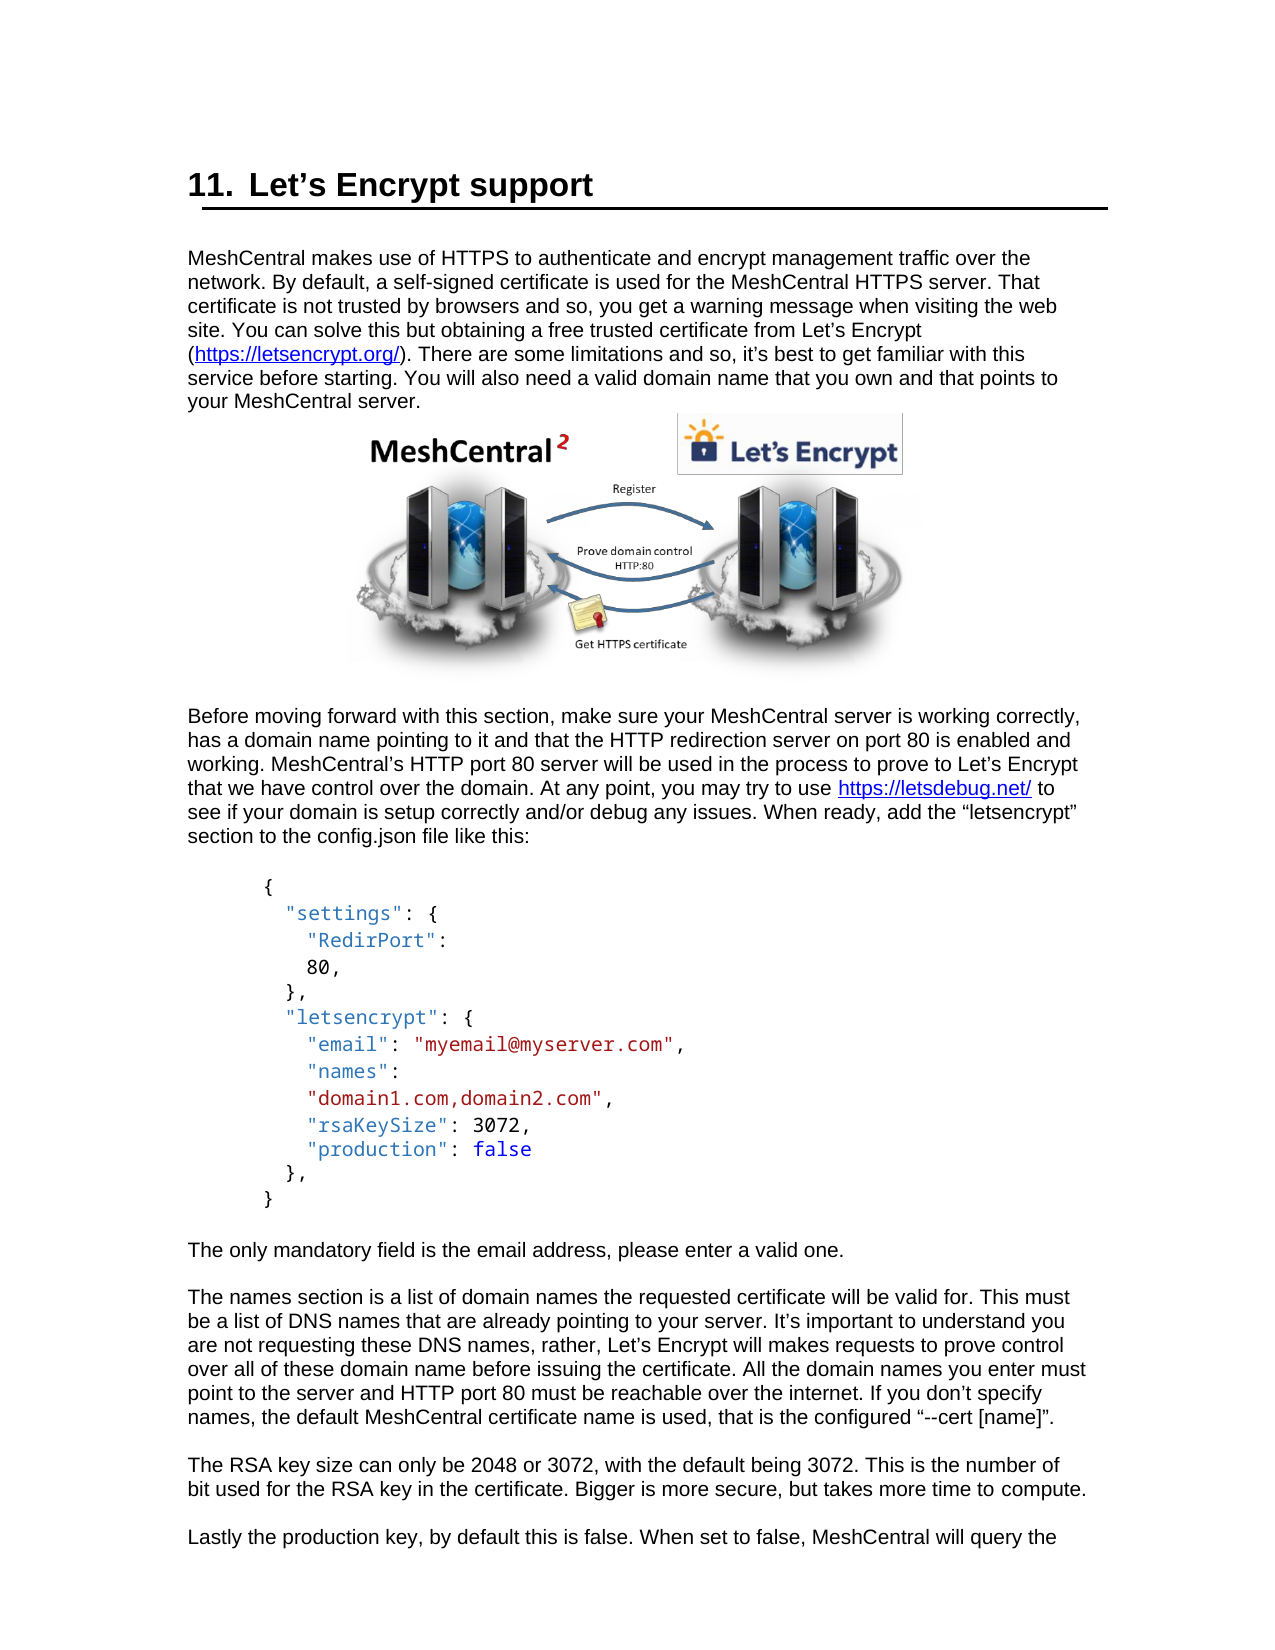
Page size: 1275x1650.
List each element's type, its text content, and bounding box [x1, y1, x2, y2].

text "settings": { "RedirPort": 80, [284, 899, 482, 980]
text The RSA key size can only be 2048 or 3072, with the default being 3072. This is the number of bit used for the RSA key in the certificate. Bigger is more secure, but takes more time to compute. [187, 1453, 1087, 1501]
text "production": false [306, 1138, 1179, 1161]
picture [346, 413, 922, 702]
text "email": "myemail@myserver.com", "names": "domain1.com,domain2.com", "rsaKeySize": 3072, [306, 1030, 687, 1138]
text } [262, 1184, 1179, 1211]
text }, [284, 1161, 1179, 1184]
text Lastly the production key, by default this is false. When set to false, MeshCentral will query the [187, 1525, 1083, 1549]
text "letsencrypt": { [284, 1003, 1179, 1030]
text The only mandatory field is the email address, please enter a valid one. [187, 1237, 1179, 1261]
text }, [284, 980, 1179, 1003]
text MeshCentral makes use of HTTPS to authenticate and encrypt management traffic over the network. By default, a self-signed certificate is used for the MeshCentral HTTPS server. That certificate is not trusted by browsers and so, you get a warning message when visiting the web site. You can solve this but obtaining a free trusted certificate from Let’s Encrypt (https://letsencrypt.org/). There are some limitations and so, it’s best to get familiar with this service before starting. You will also need a valid domain name that you own and that points to your MeshCentral server. [187, 246, 1062, 413]
subtitle Let’s Encrypt support [187, 166, 1179, 204]
text Before moving forward with this section, make sure your MeshCentral server is working correctly, has a domain name pointing to it and that the HTTP redirection server on port 80 is enabled and working. MeshCentral’s HTTP port 80 server will be used in the process to prove to Let’s Encrypt that we have control over the domain. At any point, you may try to use https://letsdebug.net/ to see if your domain is setup correctly and/or debug any issues. When ready, add the “letsencrypt” section to the config.json file like this: [187, 704, 1086, 848]
text The names section is a list of domain names the requested certificate will be valid for. This must be a list of DNS names that are already pointing to your server. It’s important to understand you are not requesting these DNS names, rather, Let’s Encrypt will makes requests to prove control over all of these domain name before issuing the certificate. All the domain names you enter must point to the server and HTTP port 80 must be reachable over the internet. If you don’t specify names, the default MeshCentral certificate name is used, that is the configured “--cert [name]”. [187, 1285, 1092, 1429]
text { [262, 872, 1179, 899]
